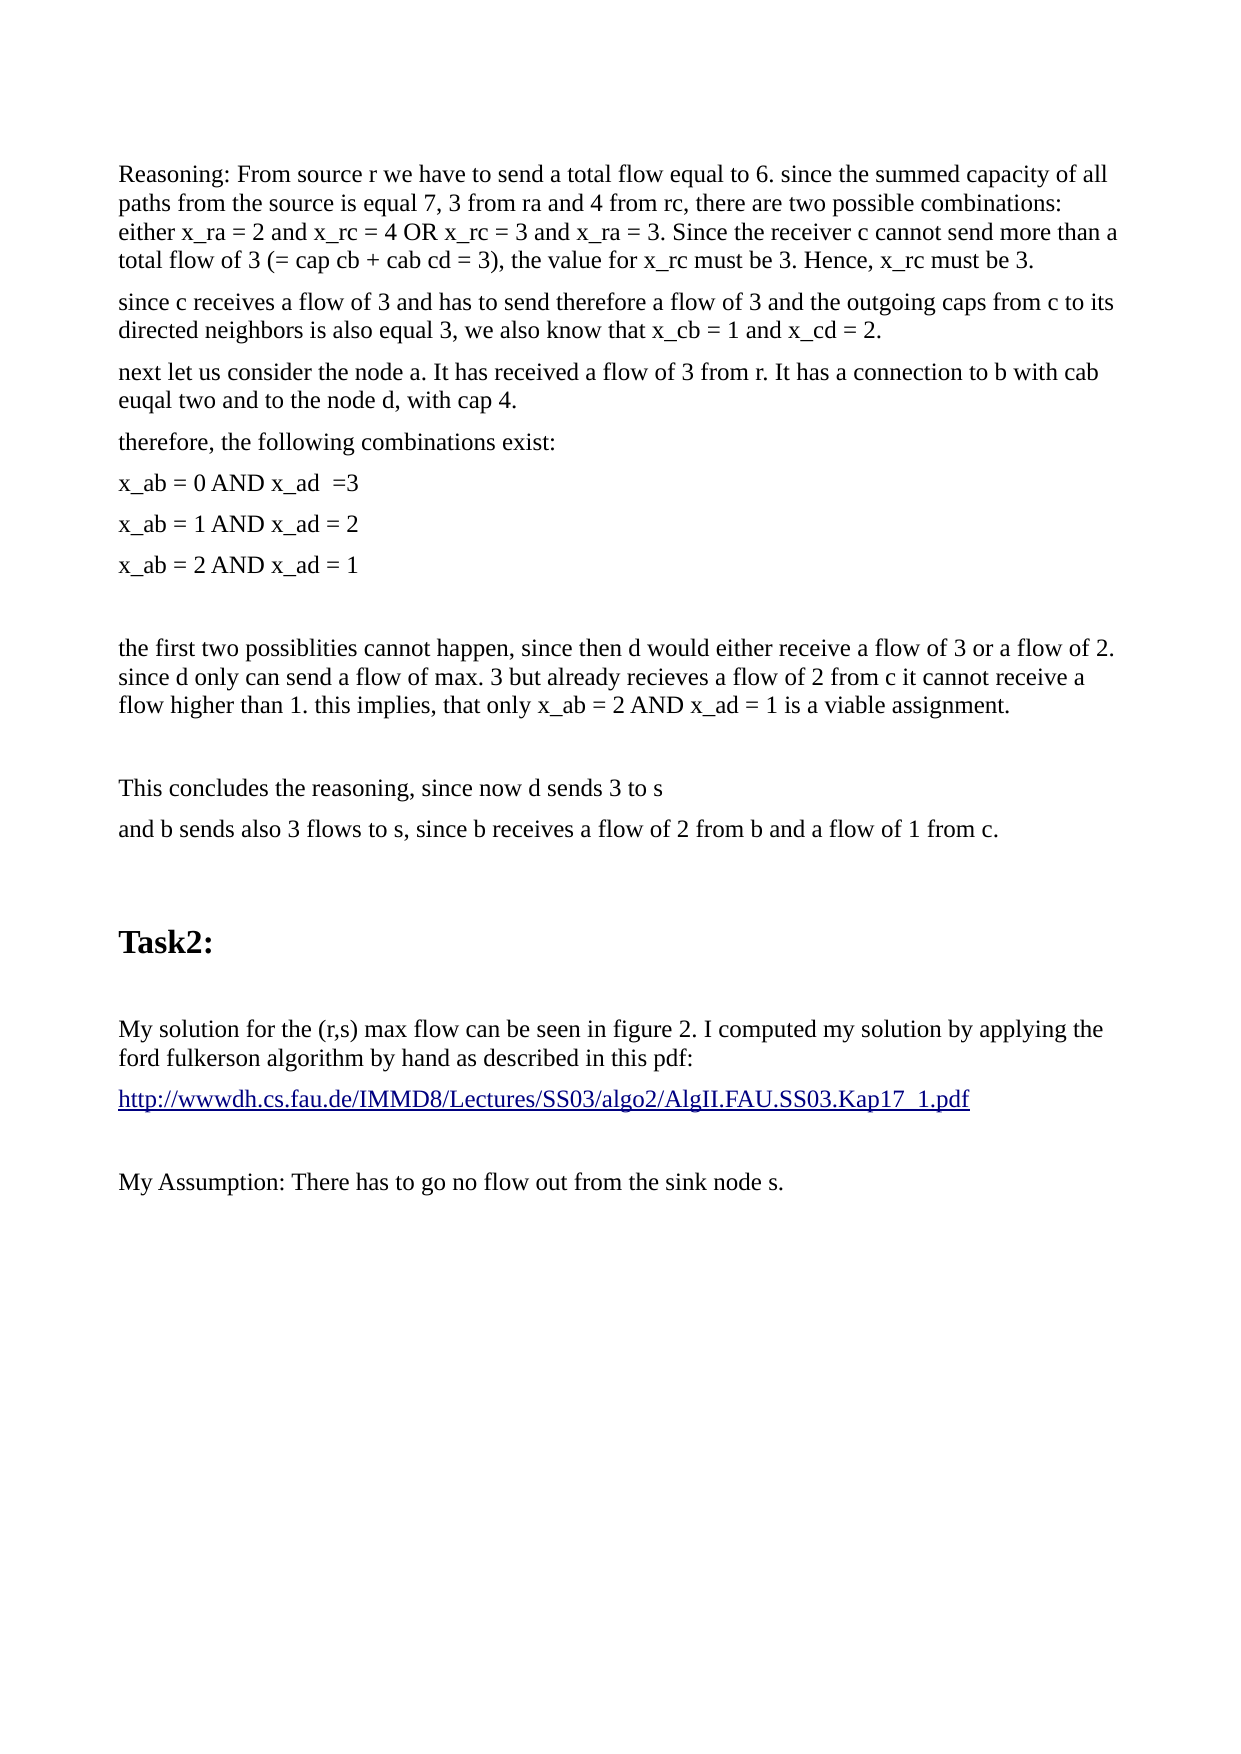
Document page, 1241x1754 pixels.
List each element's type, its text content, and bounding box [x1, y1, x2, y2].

text next let us consider the node a. It has received a flow of 3 from r. It has a connection to b with cab euqal two and to the node d, with cap 4. [118, 357, 1122, 414]
text My solution for the (r,s) max flow can be seen in figure 2. I computed my solution by applying the ford fulkerson algorithm by hand as described in this pdf: [118, 1014, 1122, 1072]
text Reasoning: From source r we have to send a total flow equal to 6. since the summed capacity of all paths from the source is equal 7, 3 from ra and 4 from rc, there are two possible combinations: either x_ra = 2 and x_rc = 4 OR x_rc = 3 and x_ra = 3. Since the receiver c cannot send more than a total flow of 3 (= cap cb + cab cd = 3), the value for x_rc must be 3. Hence, x_rc must be 3. [118, 159, 1122, 274]
text My Assumption: There has to go no flow out from the sink node s. [118, 1167, 1122, 1196]
subtitle Task2: [118, 922, 1122, 961]
text http://wwwdh.cs.fau.de/IMMD8/Lectures/SS03/algo2/AlgII.FAU.SS03.Kap17_1.pdf [118, 1084, 1122, 1113]
text therefore, the following combinations exist: [118, 427, 1122, 456]
text and b sends also 3 flows to s, since b receives a flow of 2 from b and a flow of 1 from c. [118, 814, 1122, 843]
text since c receives a flow of 3 and has to send therefore a flow of 3 and the outgoing caps from c to its directed neighbors is also equal 3, we also know that x_cb = 1 and x_cd = 2. [118, 287, 1122, 344]
text x_ab = 0 AND x_ad =3 [118, 468, 1122, 497]
text the first two possiblities cannot happen, since then d would either receive a flow of 3 or a flow of 2. since d only can send a flow of max. 3 but already recieves a flow of 2 from c it cannot receive a flow higher than 1. this implies, that only x_ab = 2 AND x_ad = 1 is a viable assignment. [118, 633, 1122, 719]
text This concludes the reasoning, since now d sends 3 to s [118, 773, 1122, 802]
text x_ab = 2 AND x_ad = 1 [118, 551, 1122, 579]
text x_ab = 1 AND x_ad = 2 [118, 509, 1122, 538]
